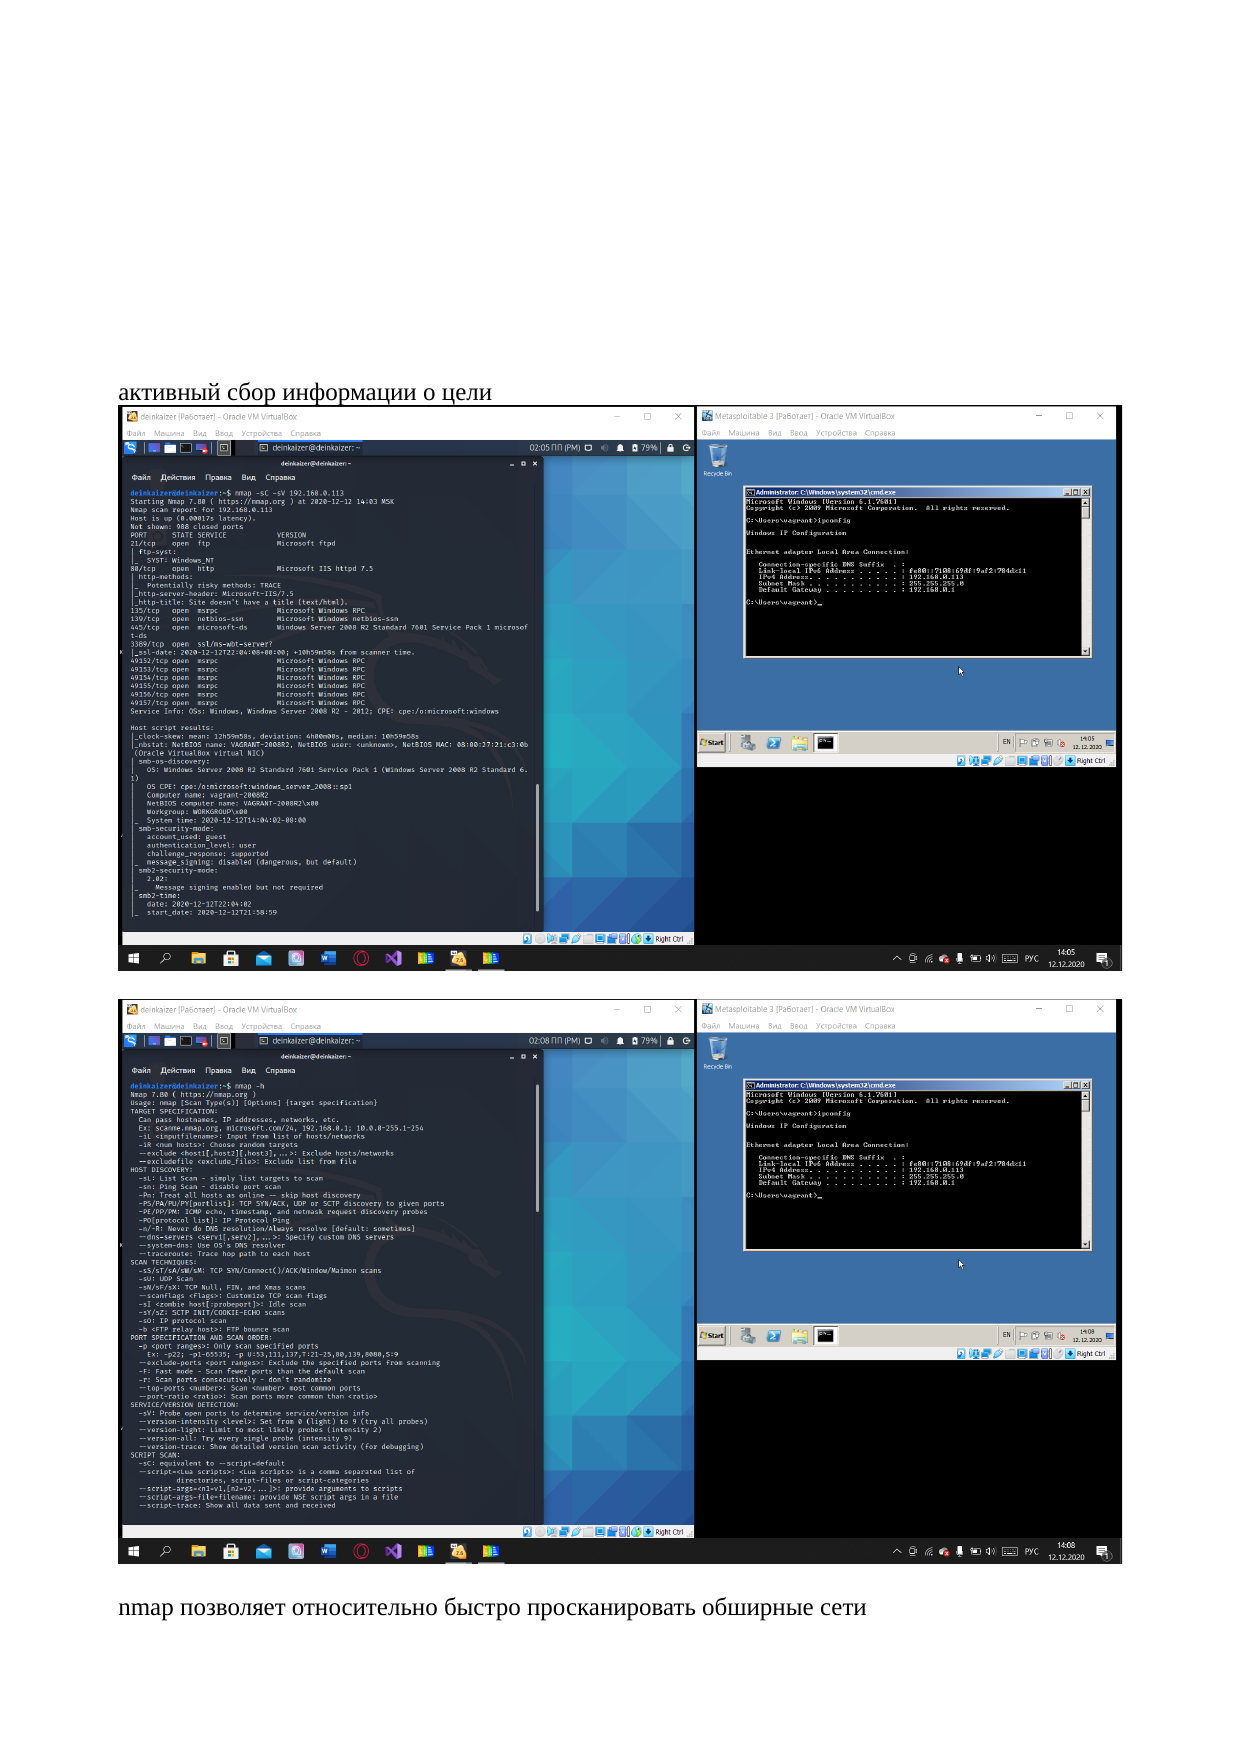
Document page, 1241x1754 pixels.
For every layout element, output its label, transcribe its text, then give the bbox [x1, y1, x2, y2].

text активный сбор информации о цели [118, 377, 1122, 405]
text nmap позволяет относительно быстро просканировать обширные сети [118, 1592, 1122, 1621]
